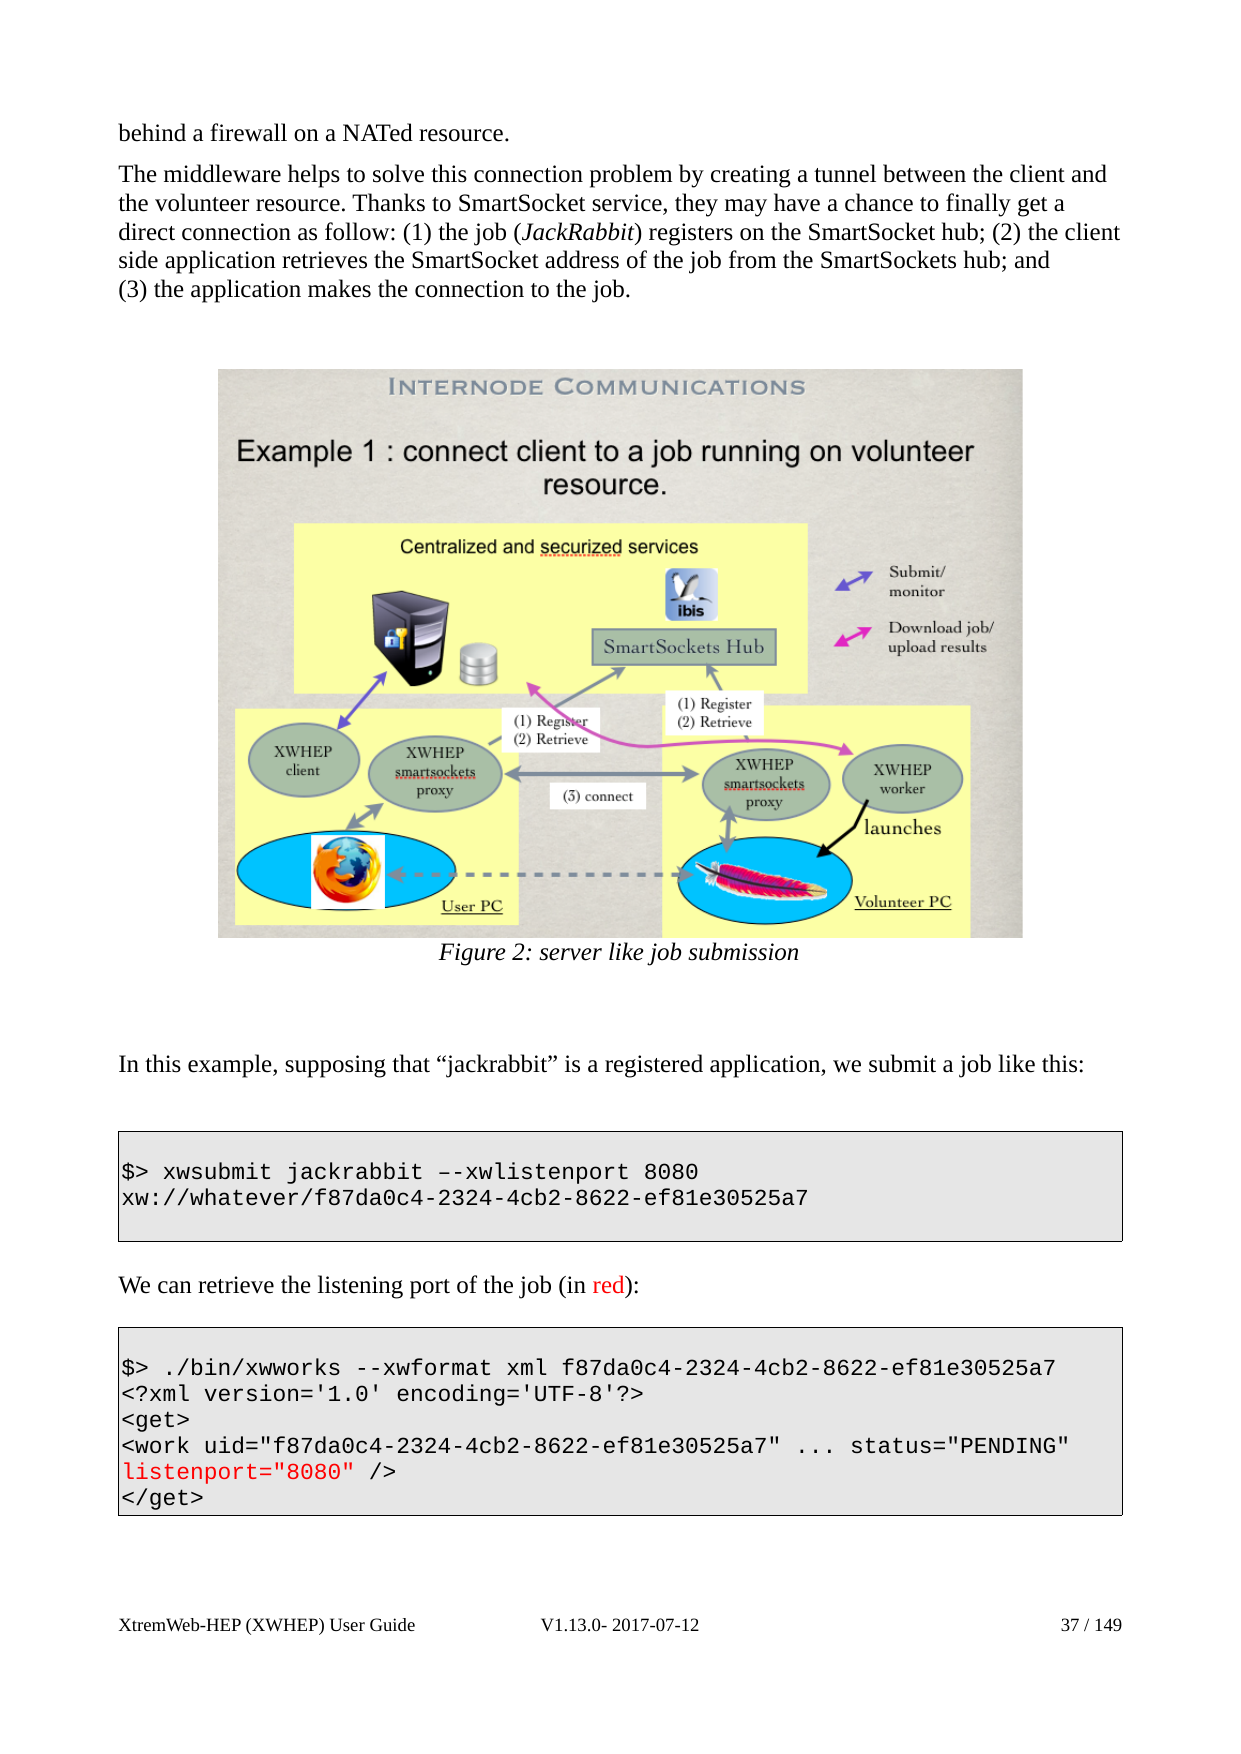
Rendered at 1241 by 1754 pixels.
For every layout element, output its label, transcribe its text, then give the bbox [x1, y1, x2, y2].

text <?xml version='1.0' encoding='UTF-8'?> [119, 1379, 1122, 1405]
picture [218, 369, 1023, 938]
text <get> [119, 1405, 1122, 1431]
text behind a firewall on a NATed resource. [118, 118, 1122, 147]
text xw://whatever/f87da0c4-2324-4cb2-8622-ef81e30525a7 [119, 1183, 1122, 1209]
text $> ./bin/xwworks --xwformat xml f87da0c4-2324-4cb2-8622-ef81e30525a7 [119, 1353, 1122, 1379]
text In this example, supposing that “jackrabbit” is a registered application, we submit a job like this: [118, 1049, 1122, 1077]
text Figure 2: server like job submission [218, 938, 1022, 966]
text <work uid="f87da0c4-2324-4cb2-8622-ef81e30525a7" ... status="PENDING" listenport="8080" /> [119, 1431, 1122, 1483]
text We can retrieve the listening port of the job (in red): [118, 1270, 1122, 1298]
text $> xwsubmit jackrabbit –-xwlistenport 8080 [119, 1157, 1122, 1183]
text </get> [119, 1483, 1122, 1515]
text The middleware helps to solve this connection problem by creating a tunnel between the client and the volunteer resource. Thanks to SmartSocket service, they may have a chance to finally get a direct connection as follow: (1) the job (JackRabbit) registers on the SmartSocket hub; (2) the client side application retrieves the SmartSocket address of the job from the SmartSockets hub; and (3) the application makes the connection to the job. [118, 159, 1122, 303]
